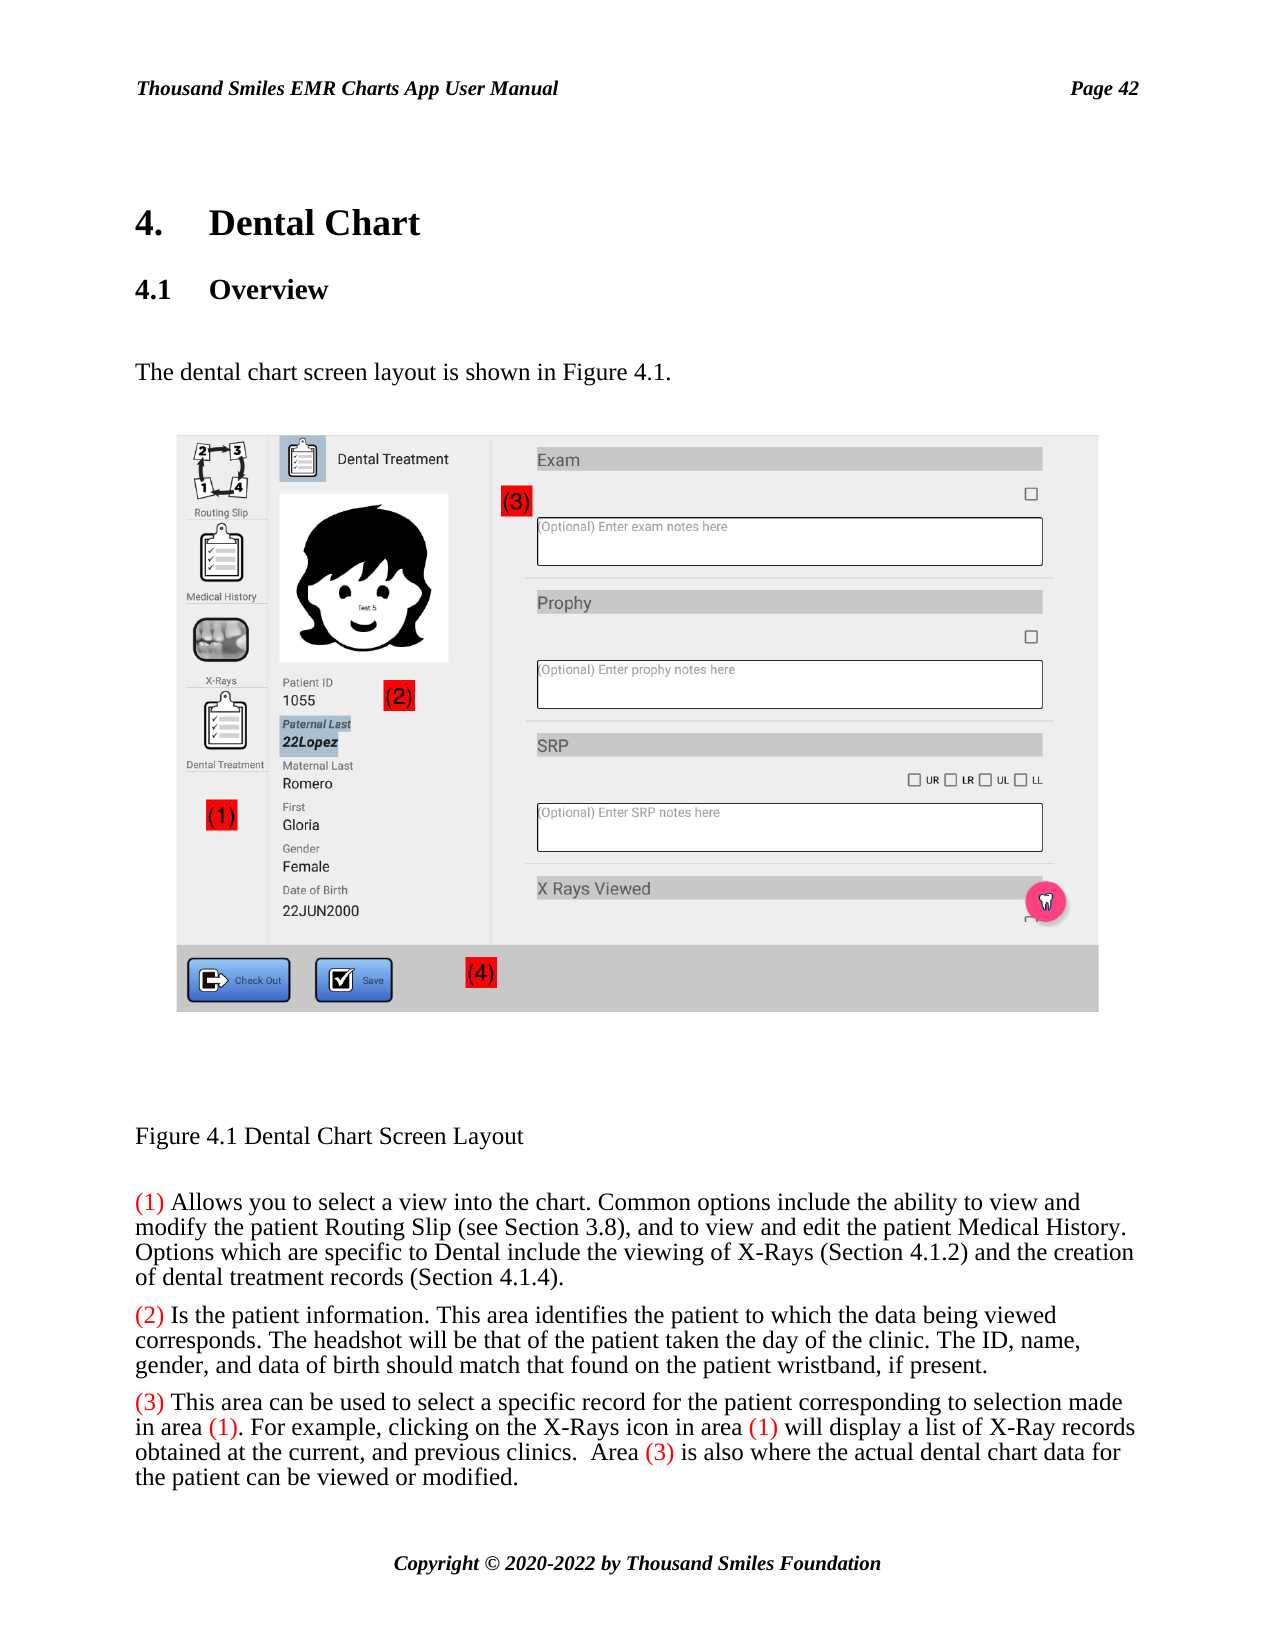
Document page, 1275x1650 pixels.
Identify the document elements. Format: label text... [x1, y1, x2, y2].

picture [176, 435, 1099, 1012]
subtitle Overview [135, 272, 1140, 306]
text The dental chart screen layout is shown in Figure 4.1. [135, 360, 1140, 385]
text Figure 4.1 Dental Chart Screen Layout [135, 1124, 1140, 1149]
text (3) This area can be used to select a specific record for the patient corresponding to selection made in area (1). For example, clicking on the X-Rays icon in area (1) will display a list of X-Ray records obtained at the current, and previous clinics. Area (3) is also where the actual dental chart data for the patient can be viewed or modified. [135, 1391, 1140, 1491]
text (2) Is the patient information. This area identifies the patient to which the data being viewed corresponds. The headshot will be that of the patient taken the day of the clinic. The ID, name, gender, and data of birth should match that found on the patient wristband, if present. [135, 1303, 1140, 1378]
subtitle Dental Chart [135, 200, 1140, 243]
text (1) Allows you to select a view into the chart. Common options include the ability to view and modify the patient Routing Slip (see Section 3.8), and to view and edit the patient Medical History. Options which are specific to Dental include the viewing of X-Rays (Section 4.1.2) and the creation of dental treatment records (Section 4.1.4). [135, 1191, 1140, 1291]
